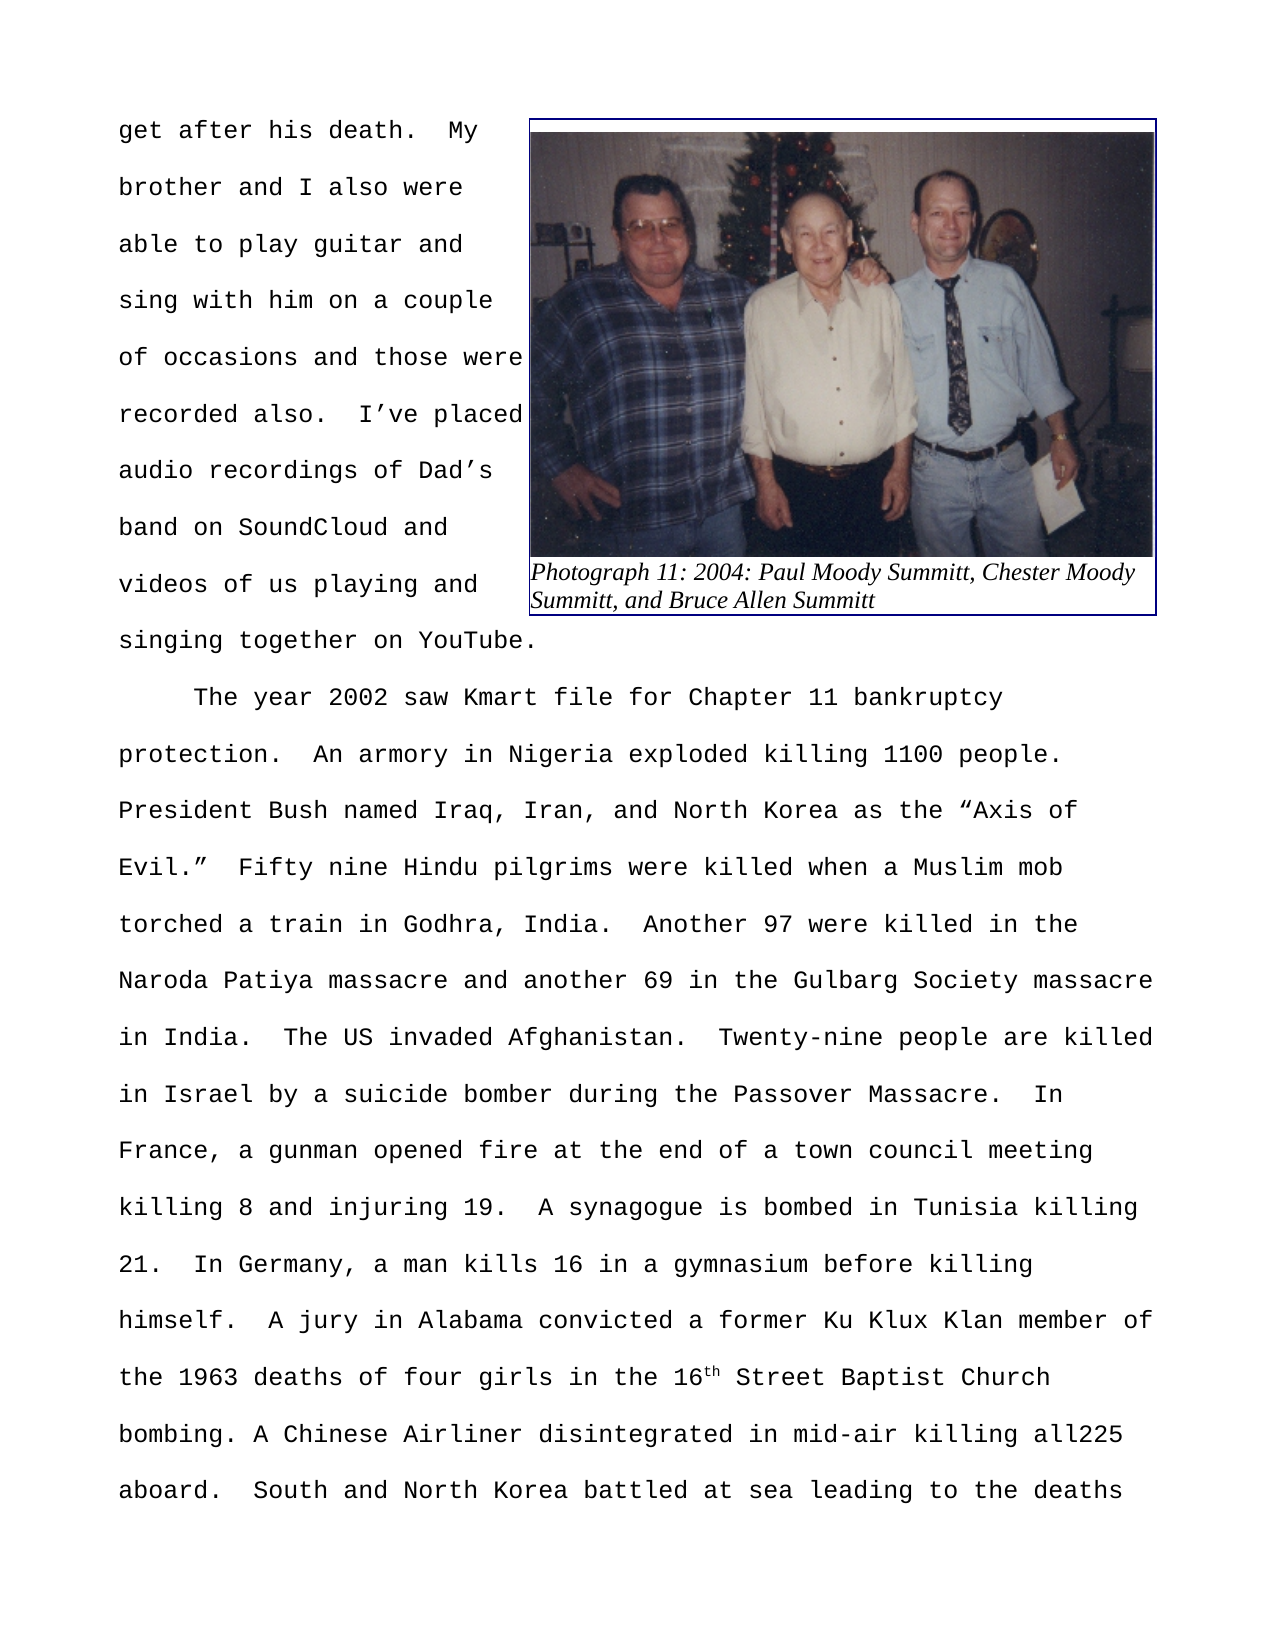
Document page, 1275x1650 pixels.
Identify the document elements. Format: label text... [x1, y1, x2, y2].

picture [530, 132, 1156, 557]
text Photograph 11: 2004: Paul Moody Summitt, Chester Moody Summitt, and Bruce Allen Summitt [530, 557, 1155, 614]
text get after his death. My brother and I also were able to play guitar and sing with him on a couple of occasions and those were recorded also. I’ve placed audio recordings of Dad’s band on SoundCloud and videos of us playing and singing together on YouTube. [118, 118, 1157, 656]
text The year 2002 saw Kmart file for Chapter 11 bankruptcy protection. An armory in Nigeria exploded killing 1100 people. President Bush named Iraq, Iran, and North Korea as the “Axis of Evil.” Fifty nine Hindu pilgrims were killed when a Muslim mob torched a train in Godhra, India. Another 97 were killed in the Naroda Patiya massacre and another 69 in the Gulbarg Society massacre in India. The US invaded Afghanistan. Twenty-nine people are killed in Israel by a suicide bomber during the Passover Massacre. In France, a gunman opened fire at the end of a town council meeting killing 8 and injuring 19. A synagogue is bombed in Tunisia killing 21. In Germany, a man kills 16 in a gymnasium before killing himself. A jury in Alabama convicted a former Ku Klux Klan member of the 1963 deaths of four girls in the 16th Street Baptist Church bombing. A Chinese Airliner disintegrated in mid-air killing all225 aboard. South and North Korea battled at sea leading to the deaths [118, 685, 1157, 1506]
